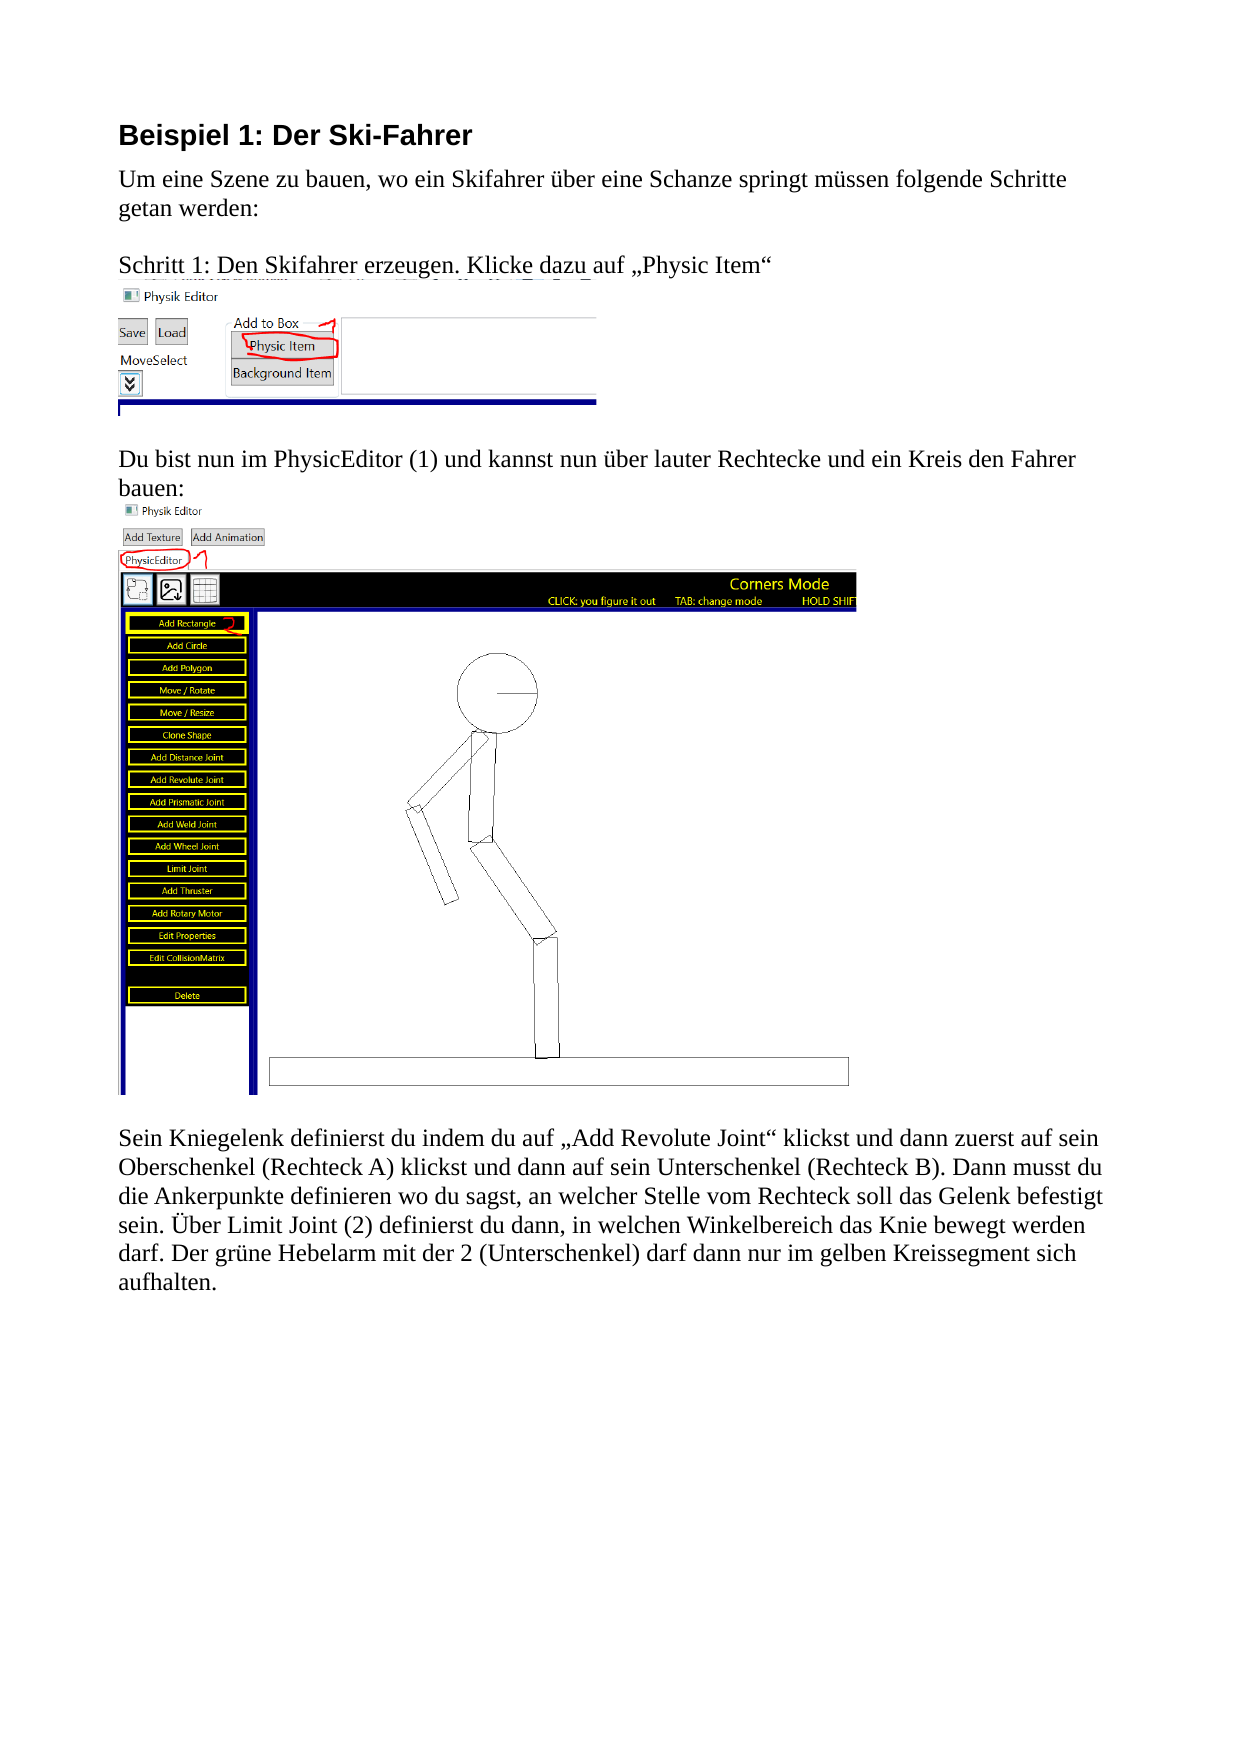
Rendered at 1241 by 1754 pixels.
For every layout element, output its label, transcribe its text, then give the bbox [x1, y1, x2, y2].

subtitle Beispiel 1: Der Ski-Fahrer [118, 118, 1122, 152]
text Du bist nun im PhysicEditor (1) und kannst nun über lauter Rechtecke und ein Kreis den Fahrer bauen: [118, 444, 1122, 502]
text Sein Kniegelenk definierst du indem du auf „Add Revolute Joint“ klickst und dann zuerst auf sein Oberschenkel (Rechteck A) klickst und dann auf sein Unterschenkel (Rechteck B). Dann musst du die Ankerpunkte definieren wo du sagst, an welcher Stelle vom Rechteck soll das Gelenk befestigt sein. Über Limit Joint (2) definierst du dann, in welchen Winkelbereich das Knie bewegt werden darf. Der grüne Hebelarm mit der 2 (Unterschenkel) darf dann nur im gelben Kreissegment sich aufhalten. [118, 1123, 1122, 1296]
picture [118, 501, 857, 1095]
picture [118, 279, 597, 416]
text Um eine Szene zu bauen, wo ein Skifahrer über eine Schanze springt müssen folgende Schritte getan werden: [118, 164, 1122, 222]
text Schritt 1: Den Skifahrer erzeugen. Klicke dazu auf „Physic Item“ [118, 250, 1122, 279]
